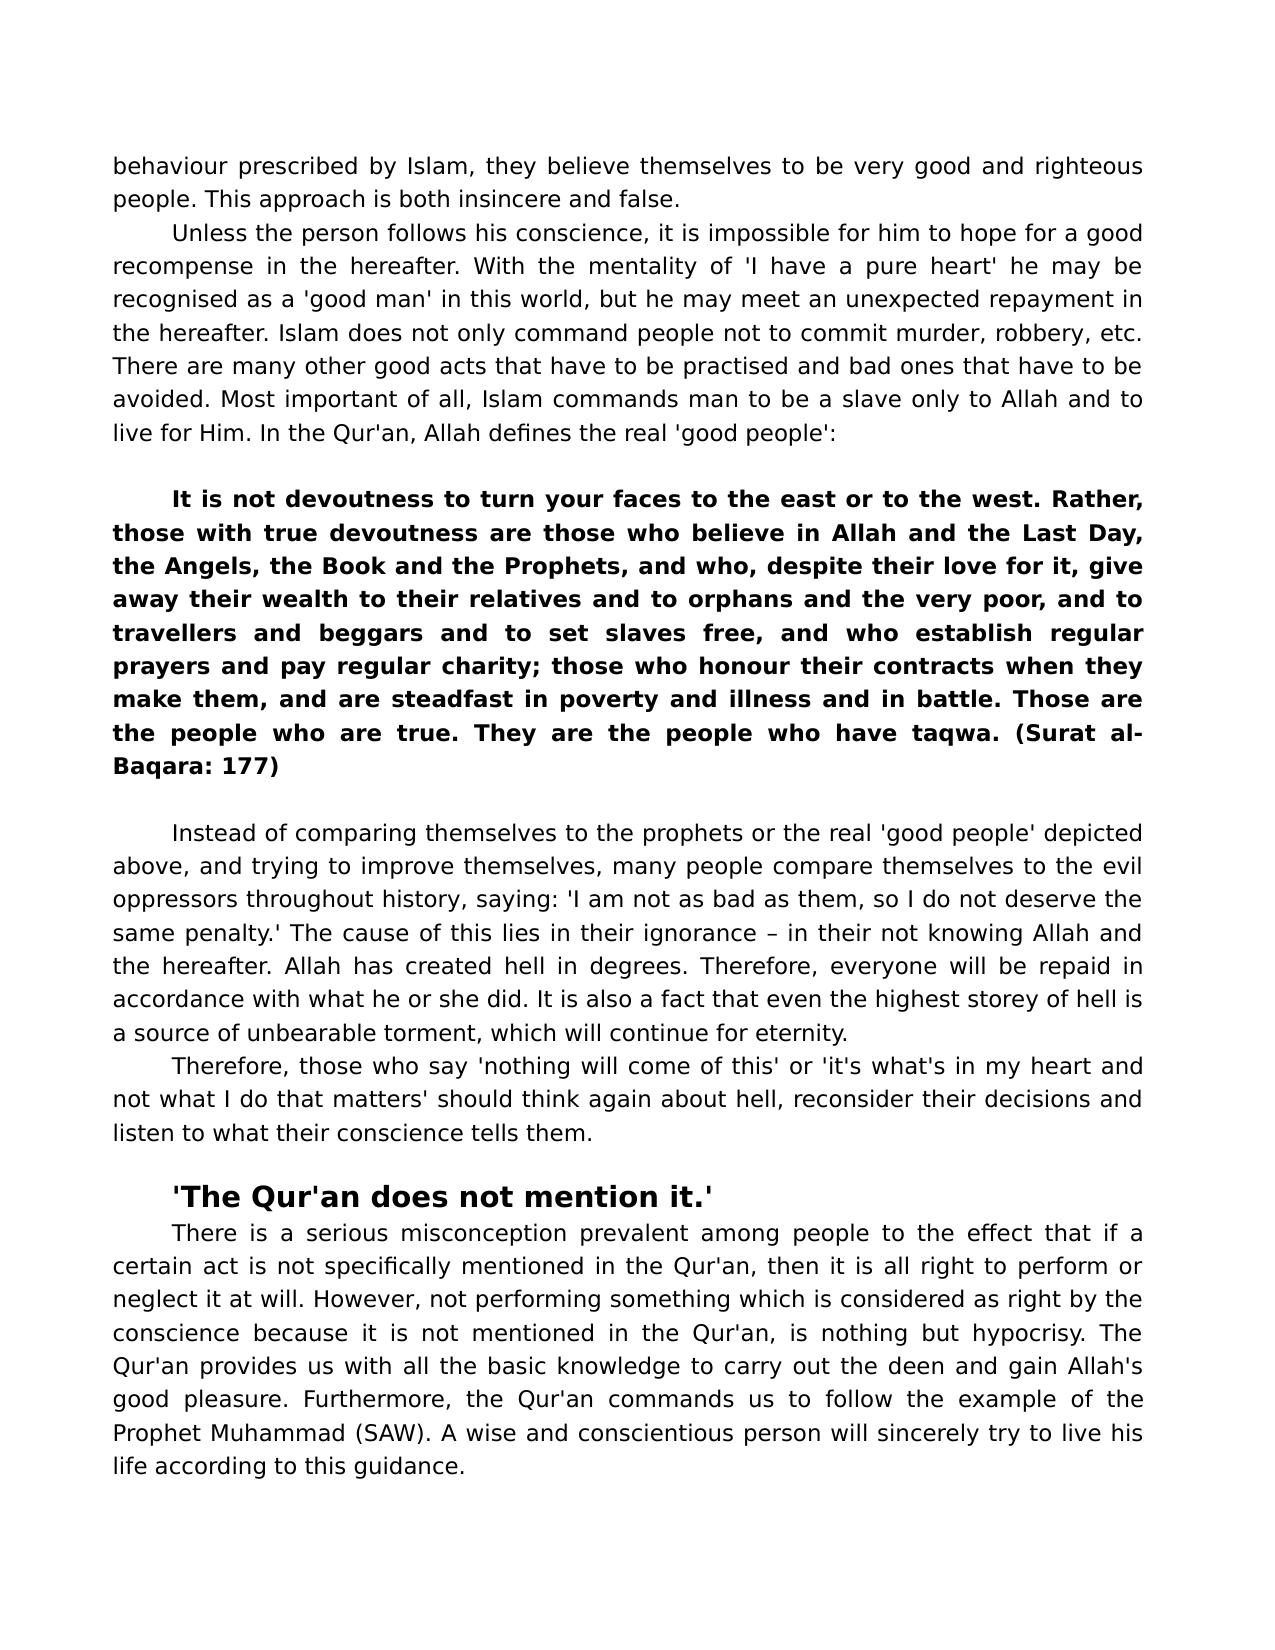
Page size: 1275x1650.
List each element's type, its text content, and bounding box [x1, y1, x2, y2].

text There is a serious misconception prevalent among people to the effect that if a certain act is not specifically mentioned in the Qur'an, then it is all right to perform or neglect it at will. However, not performing something which is considered as right by the conscience because it is not mentioned in the Qur'an, is nothing but hypocrisy. The Qur'an provides us with all the basic knowledge to carry out the deen and gain Allah's good pleasure. Furthermore, the Qur'an commands us to follow the example of the Prophet Muhammad (SAW). A wise and conscientious person will sincerely try to live his life according to this guidance. [112, 1214, 1145, 1481]
text Unless the person follows his conscience, it is impossible for him to hope for a good recompense in the hereafter. With the mentality of 'I have a pure heart' he may be recognised as a 'good man' in this world, but he may meet an unexpected repayment in the hereafter. Islam does not only command people not to commit murder, robbery, etc. There are many other good acts that have to be practised and bad ones that have to be avoided. Most important of all, Islam commands man to be a slave only to Allah and to live for Him. In the Qur'an, Allah defines the real 'good people': [112, 214, 1145, 448]
text behaviour prescribed by Islam, they believe themselves to be very good and righteous people. This approach is both insincere and false. [112, 148, 1145, 214]
text It is not devoutness to turn your faces to the east or to the west. Rather, those with true devoutness are those who believe in Allah and the Last Day, the Angels, the Book and the Prophets, and who, despite their love for it, give away their wealth to their relatives and to orphans and the very poor, and to travellers and beggars and to set slaves free, and who establish regular prayers and pay regular charity; those who honour their contracts when they make them, and are steadfast in poverty and illness and in battle. Those are the people who are true. They are the people who have taqwa. (Surat al-Baqara: 177) [112, 481, 1145, 781]
text Instead of comparing themselves to the prophets or the real 'good people' depicted above, and trying to improve themselves, many people compare themselves to the evil oppressors throughout history, saying: 'I am not as bad as them, so I do not deserve the same penalty.' The cause of this lies in their ignorance – in their not knowing Allah and the hereafter. Allah has created hell in degrees. Therefore, everyone will be repaid in accordance with what he or she did. It is also a fact that even the highest storey of hell is a source of unbearable torment, which will continue for eternity. [112, 814, 1145, 1048]
text 'The Qur'an does not mention it.' [112, 1181, 1145, 1214]
text Therefore, those who say 'nothing will come of this' or 'it's what's in my heart and not what I do that matters' should think again about hell, reconsider their decisions and listen to what their conscience tells them. [112, 1048, 1145, 1148]
